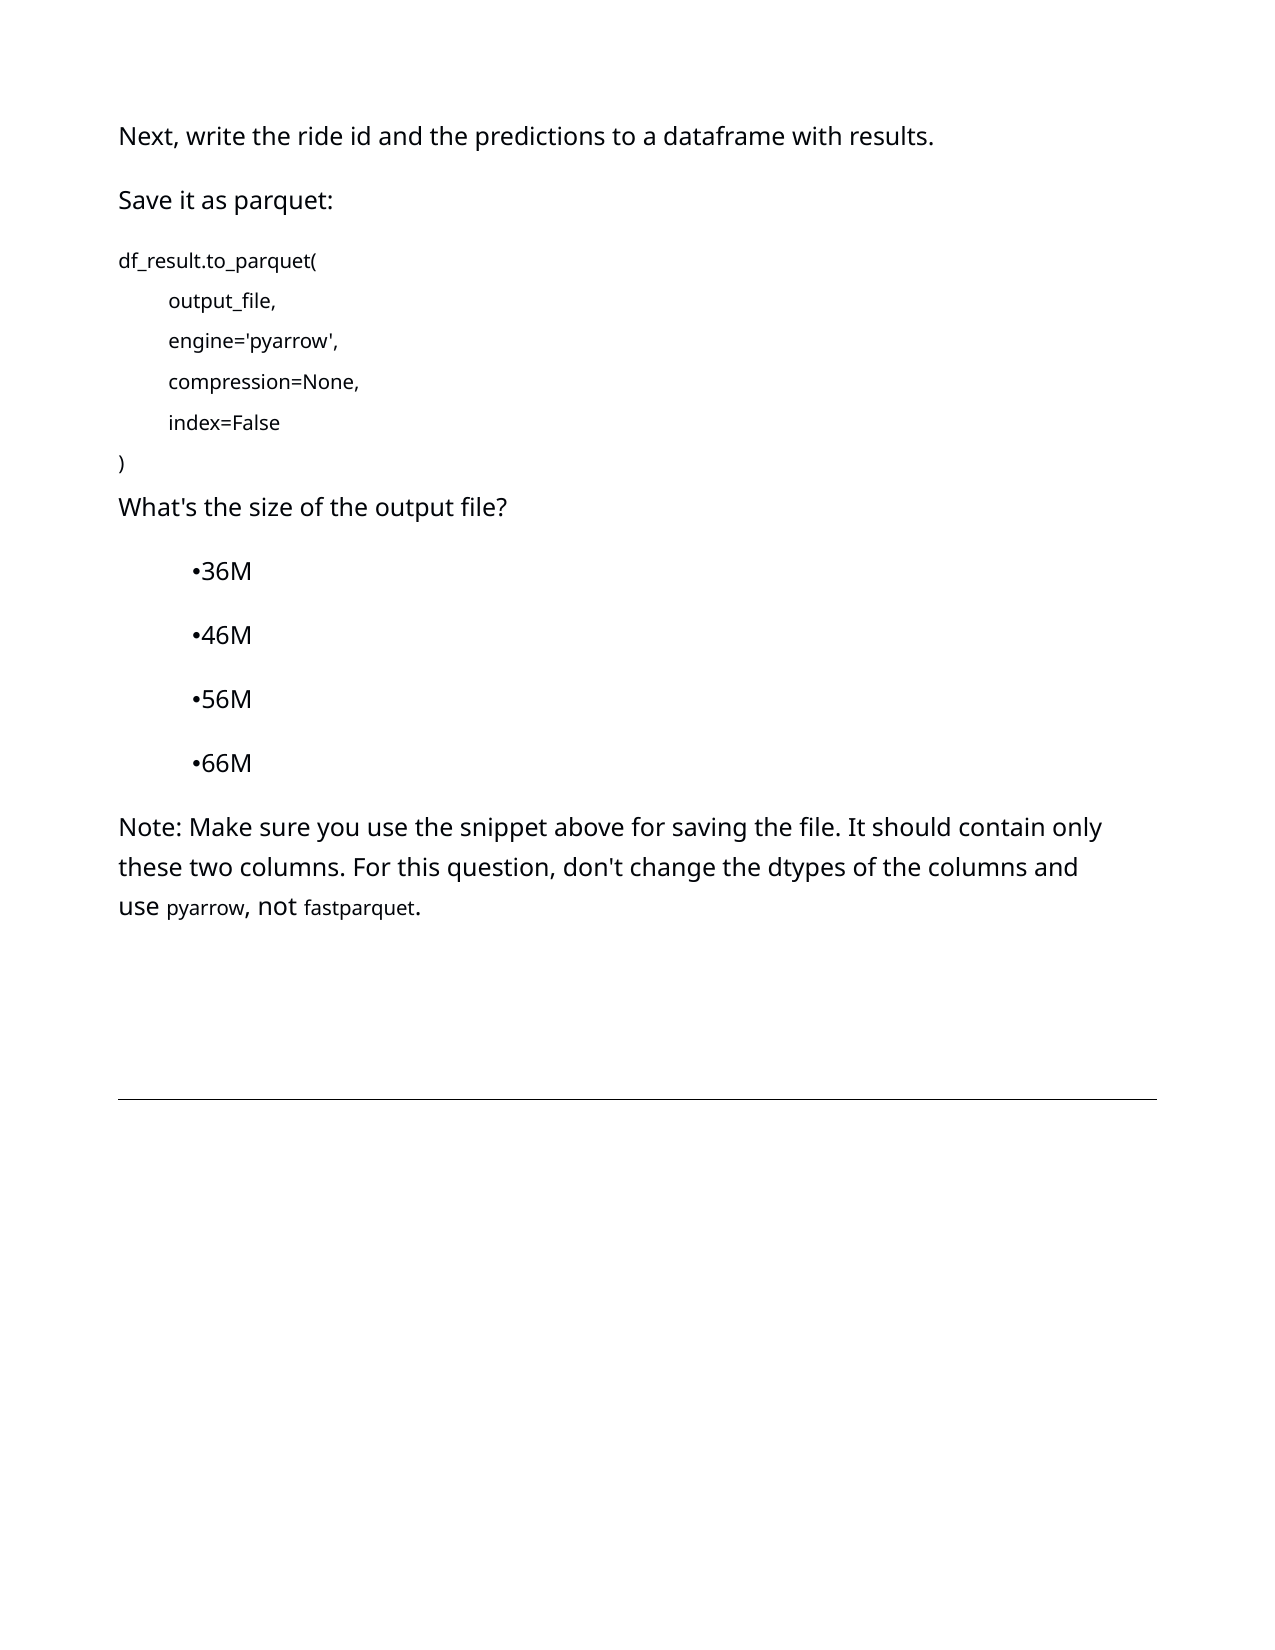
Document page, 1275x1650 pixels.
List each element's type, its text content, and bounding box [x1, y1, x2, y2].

text ) [118, 449, 1157, 477]
text engine='pyarrow', [118, 327, 1157, 355]
list 66M [118, 746, 1157, 780]
text Note: Make sure you use the snippet above for saving the file. It should contain only these two columns. For this question, don't change the dtypes of the columns and use pyarrow, not fastparquet. [118, 810, 1157, 922]
text output_file, [118, 287, 1157, 314]
list 36M [118, 553, 1157, 587]
list 46M [118, 617, 1157, 652]
list 56M [118, 682, 1157, 716]
text Save it as parquet: [118, 182, 1157, 216]
text compression=None, [118, 368, 1157, 396]
text Next, write the ride id and the predictions to a dataframe with results. [118, 118, 1157, 152]
text What's the size of the output file? [118, 489, 1157, 523]
text df_result.to_parquet( [118, 246, 1157, 274]
text index=False [118, 408, 1157, 436]
